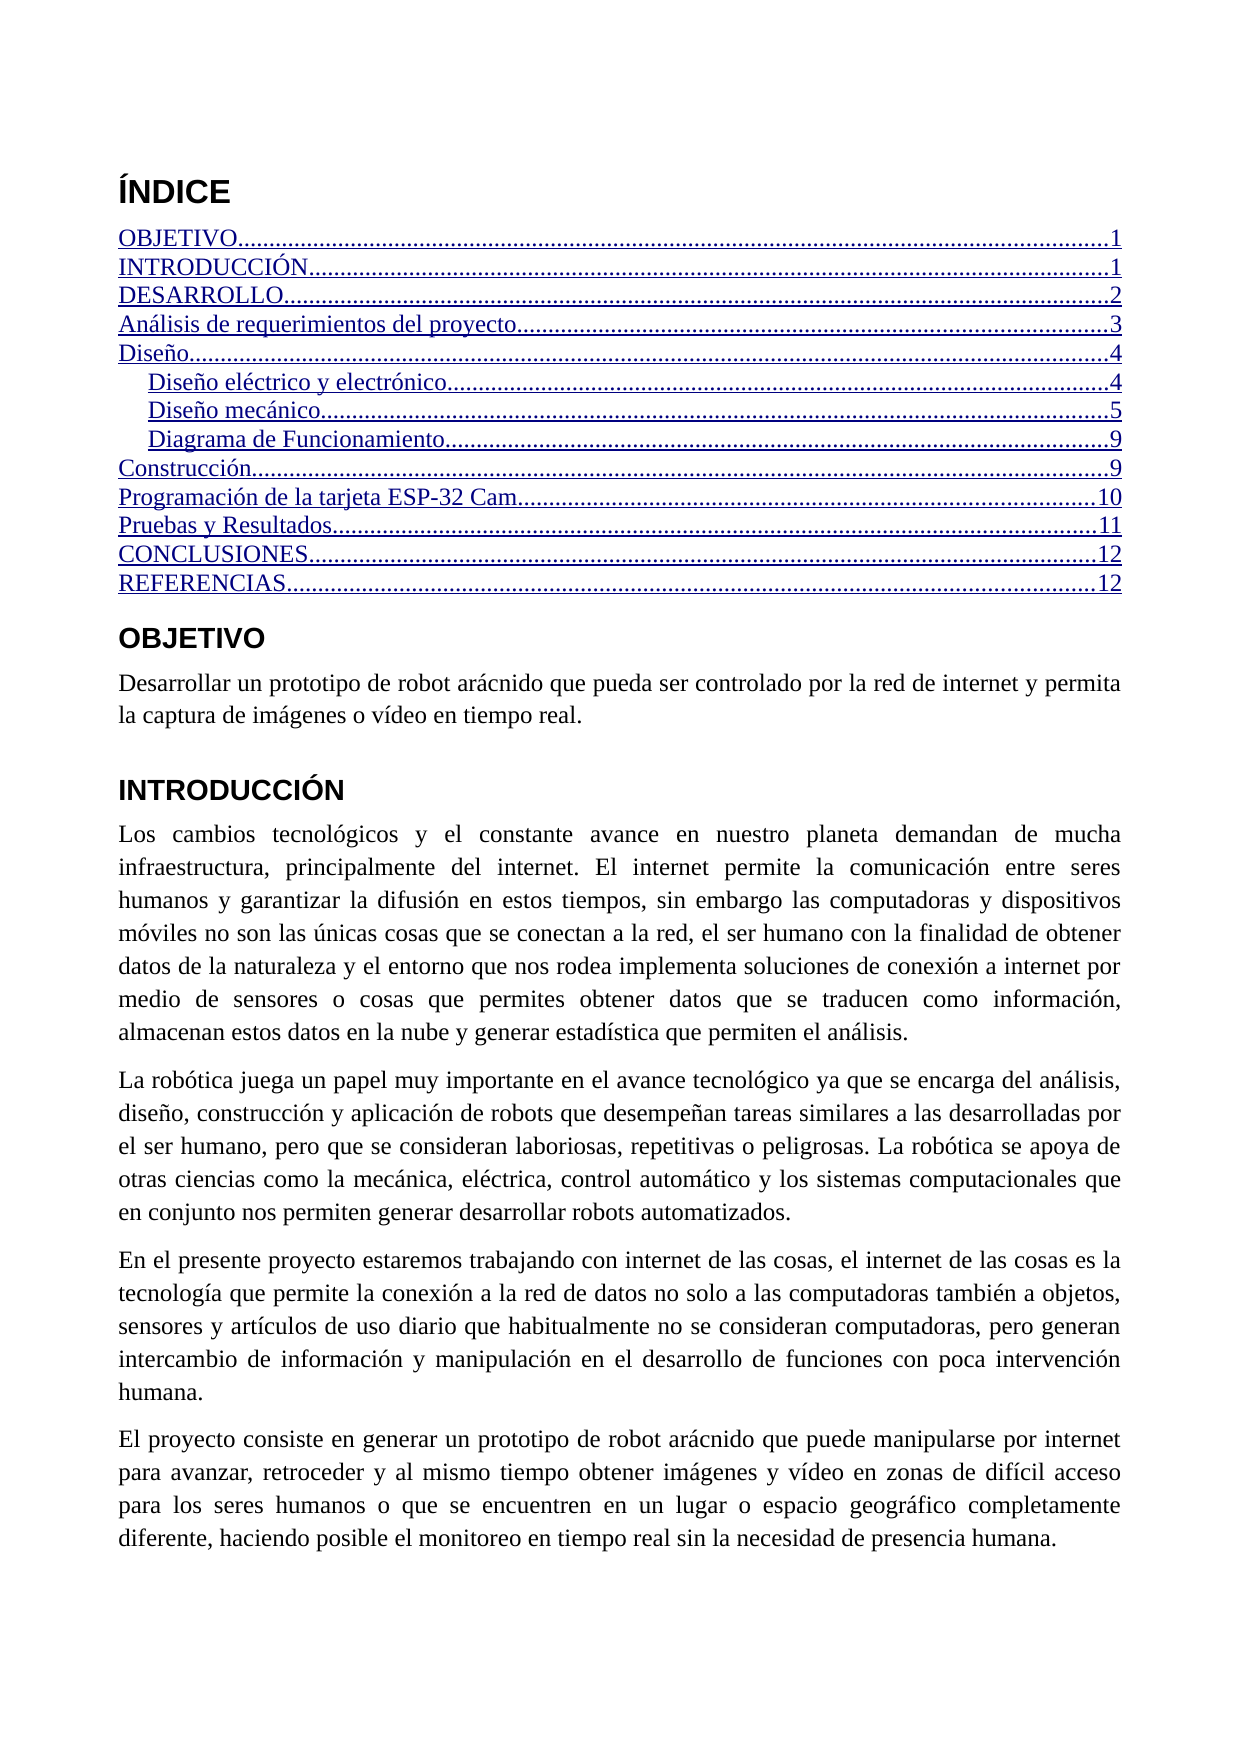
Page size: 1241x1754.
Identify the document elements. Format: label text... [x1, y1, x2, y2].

text INTRODUCCIÓN 1 [118, 252, 1122, 277]
text OBJETIVO 1 [118, 223, 1122, 248]
text Los cambios tecnológicos y el constante avance en nuestro planeta demandan de mucha infraestructura, principalmente del internet. El internet permite la comunicación entre seres humanos y garantizar la difusión en estos tiempos, sin embargo las computadoras y dispositivos móviles no son las únicas cosas que se conectan a la red, el ser humano con la finalidad de obtener datos de la naturaleza y el entorno que nos rodea implementa soluciones de conexión a internet por medio de sensores o cosas que permites obtener datos que se traducen como información, almacenan estos datos en la nube y generar estadística que permiten el análisis. [118, 819, 1122, 1046]
text Construcción 9 [118, 453, 1122, 478]
text Diseño mecánico 5 [148, 395, 1122, 420]
text Análisis de requerimientos del proyecto 3 [118, 309, 1122, 334]
text Diseño 4 [118, 338, 1122, 363]
subtitle INTRODUCCIÓN [118, 773, 1122, 807]
text La robótica juega un papel muy importante en el avance tecnológico ya que se encarga del análisis, diseño, construcción y aplicación de robots que desempeñan tareas similares a las desarrolladas por el ser humano, pero que se consideran laboriosas, repetitivas o peligrosas. La robótica se apoya de otras ciencias como la mecánica, eléctrica, control automático y los sistemas computacionales que en conjunto nos permiten generar desarrollar robots automatizados. [118, 1065, 1122, 1226]
subtitle OBJETIVO [118, 622, 1122, 655]
text El proyecto consiste en generar un prototipo de robot arácnido que puede manipularse por internet para avanzar, retroceder y al mismo tiempo obtener imágenes y vídeo en zonas de difícil acceso para los seres humanos o que se encuentren en un lugar o espacio geográfico completamente diferente, haciendo posible el monitoreo en tiempo real sin la necesidad de presencia humana. [118, 1424, 1122, 1552]
text Programación de la tarjeta ESP-32 Cam 10 [118, 482, 1122, 507]
text Desarrollar un prototipo de robot arácnido que pueda ser controlado por la red de internet y permita la captura de imágenes o vídeo en tiempo real. [118, 668, 1122, 729]
text En el presente proyecto estaremos trabajando con internet de las cosas, el internet de las cosas es la tecnología que permite la conexión a la red de datos no solo a las computadoras también a objetos, sensores y artículos de uso diario que habitualmente no se consideran computadoras, pero generan intercambio de información y manipulación en el desarrollo de funciones con poca intervención humana. [118, 1245, 1122, 1406]
subtitle ÍNDICE [118, 172, 1122, 210]
text REFERENCIAS 12 [118, 568, 1122, 593]
text DESARROLLO 2 [118, 280, 1122, 305]
text Pruebas y Resultados 11 [118, 510, 1122, 535]
text Diseño eléctrico y electrónico 4 [148, 367, 1122, 392]
text CONCLUSIONES 12 [118, 539, 1122, 564]
text Diagrama de Funcionamiento 9 [148, 424, 1122, 449]
